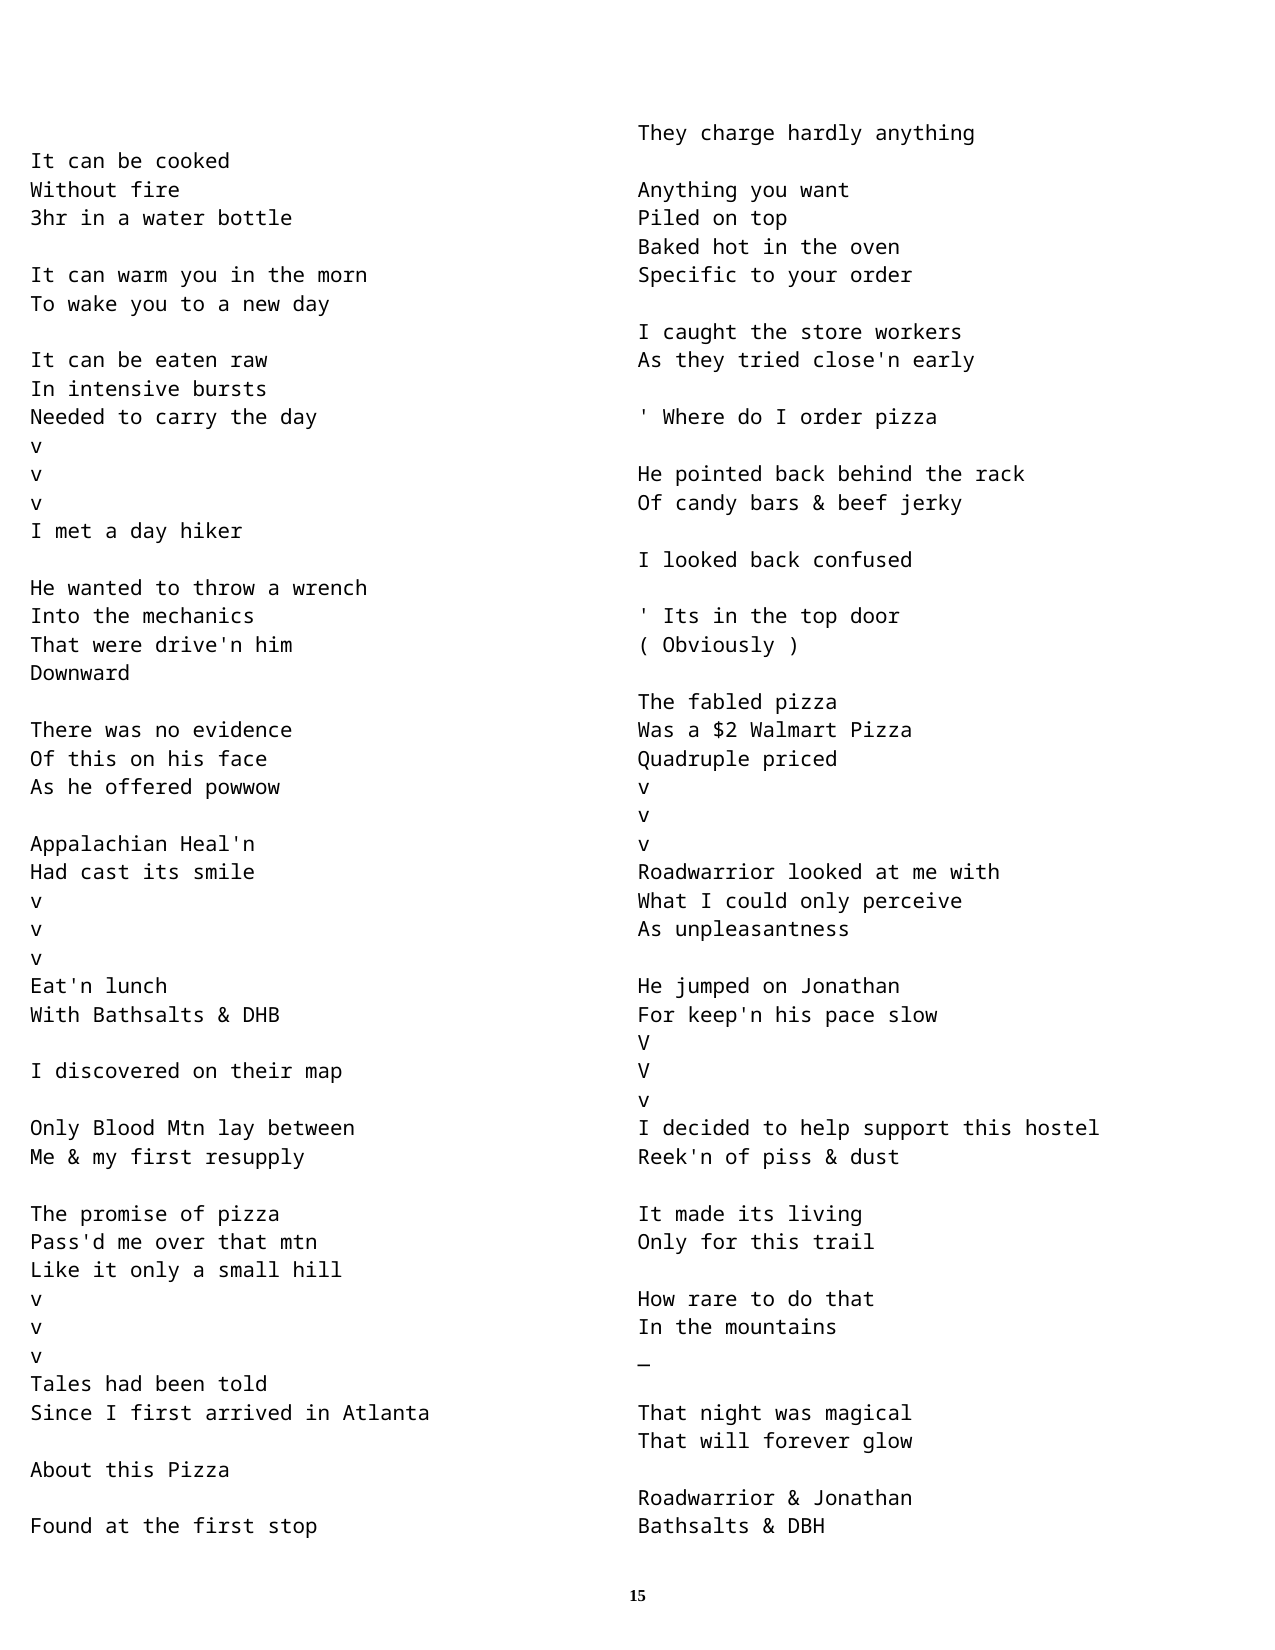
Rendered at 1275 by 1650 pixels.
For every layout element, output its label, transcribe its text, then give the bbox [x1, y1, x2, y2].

text ' Where do I order pizza [637, 402, 1245, 431]
text I looked back confused [637, 545, 1245, 573]
text That will forever glow [637, 1426, 1245, 1455]
text v [30, 886, 637, 914]
text With Bathsalts & DHB [30, 1000, 637, 1028]
text _ [637, 1341, 1245, 1369]
text v [30, 459, 637, 488]
text Without fire [30, 175, 637, 203]
text Baked hot in the oven [637, 232, 1245, 260]
text For keep'n his pace slow [637, 1000, 1245, 1028]
text v [30, 431, 637, 459]
text v [30, 943, 637, 971]
text Piled on top [637, 203, 1245, 232]
text The promise of pizza [30, 1199, 637, 1227]
text Of this on his face [30, 744, 637, 772]
text v [30, 1341, 637, 1369]
text Like it only a small hill [30, 1256, 637, 1284]
text v [637, 1085, 1245, 1113]
text Of candy bars & beef jerky [637, 488, 1245, 516]
text It can warm you in the morn [30, 260, 637, 289]
text v [30, 914, 637, 943]
text Only for this trail [637, 1227, 1245, 1256]
text It can be eaten raw [30, 346, 637, 374]
text Only Blood Mtn lay between [30, 1113, 637, 1142]
text I met a day hiker [30, 516, 637, 545]
text v [30, 488, 637, 516]
text Quadruple priced [637, 744, 1245, 772]
text As unpleasantness [637, 914, 1245, 943]
text v [637, 801, 1245, 829]
text As they tried close'n early [637, 346, 1245, 374]
text They charge hardly anything [637, 118, 1245, 147]
text There was no evidence [30, 715, 637, 744]
text That were drive'n him [30, 630, 637, 658]
text The fabled pizza [637, 687, 1245, 715]
text Since I first arrived in Atlanta [30, 1398, 637, 1426]
text I caught the store workers [637, 317, 1245, 346]
text Found at the first stop [30, 1512, 637, 1540]
text That night was magical [637, 1398, 1245, 1426]
text Pass'd me over that mtn [30, 1227, 637, 1256]
text V [637, 1028, 1245, 1057]
text Me & my first resupply [30, 1142, 637, 1170]
text What I could only perceive [637, 886, 1245, 914]
text ( Obviously ) [637, 630, 1245, 658]
text Eat'n lunch [30, 971, 637, 1000]
text It made its living [637, 1199, 1245, 1227]
text It can be cooked [30, 147, 637, 175]
text Into the mechanics [30, 602, 637, 630]
text v [637, 829, 1245, 857]
text In intensive bursts [30, 374, 637, 402]
text Roadwarrior & Jonathan [637, 1483, 1245, 1512]
text I decided to help support this hostel [637, 1113, 1245, 1142]
text Roadwarrior looked at me with [637, 857, 1245, 886]
text 3hr in a water bottle [30, 203, 637, 232]
text Was a $2 Walmart Pizza [637, 715, 1245, 744]
text In the mountains [637, 1312, 1245, 1341]
text He wanted to throw a wrench [30, 573, 637, 602]
text I discovered on their map [30, 1057, 637, 1085]
text As he offered powwow [30, 772, 637, 801]
text V [637, 1057, 1245, 1085]
text Bathsalts & DBH [637, 1512, 1245, 1540]
text He jumped on Jonathan [637, 971, 1245, 1000]
text Had cast its smile [30, 857, 637, 886]
text Downward [30, 658, 637, 687]
text Appalachian Heal'n [30, 829, 637, 857]
text He pointed back behind the rack [637, 459, 1245, 488]
text v [30, 1312, 637, 1341]
text v [30, 1284, 637, 1312]
text ' Its in the top door [637, 602, 1245, 630]
text Tales had been told [30, 1369, 637, 1398]
text Needed to carry the day [30, 402, 637, 431]
text How rare to do that [637, 1284, 1245, 1312]
text v [637, 772, 1245, 801]
text Anything you want [637, 175, 1245, 203]
text Reek'n of piss & dust [637, 1142, 1245, 1170]
text Specific to your order [637, 260, 1245, 289]
text To wake you to a new day [30, 289, 637, 317]
text About this Pizza [30, 1455, 637, 1483]
